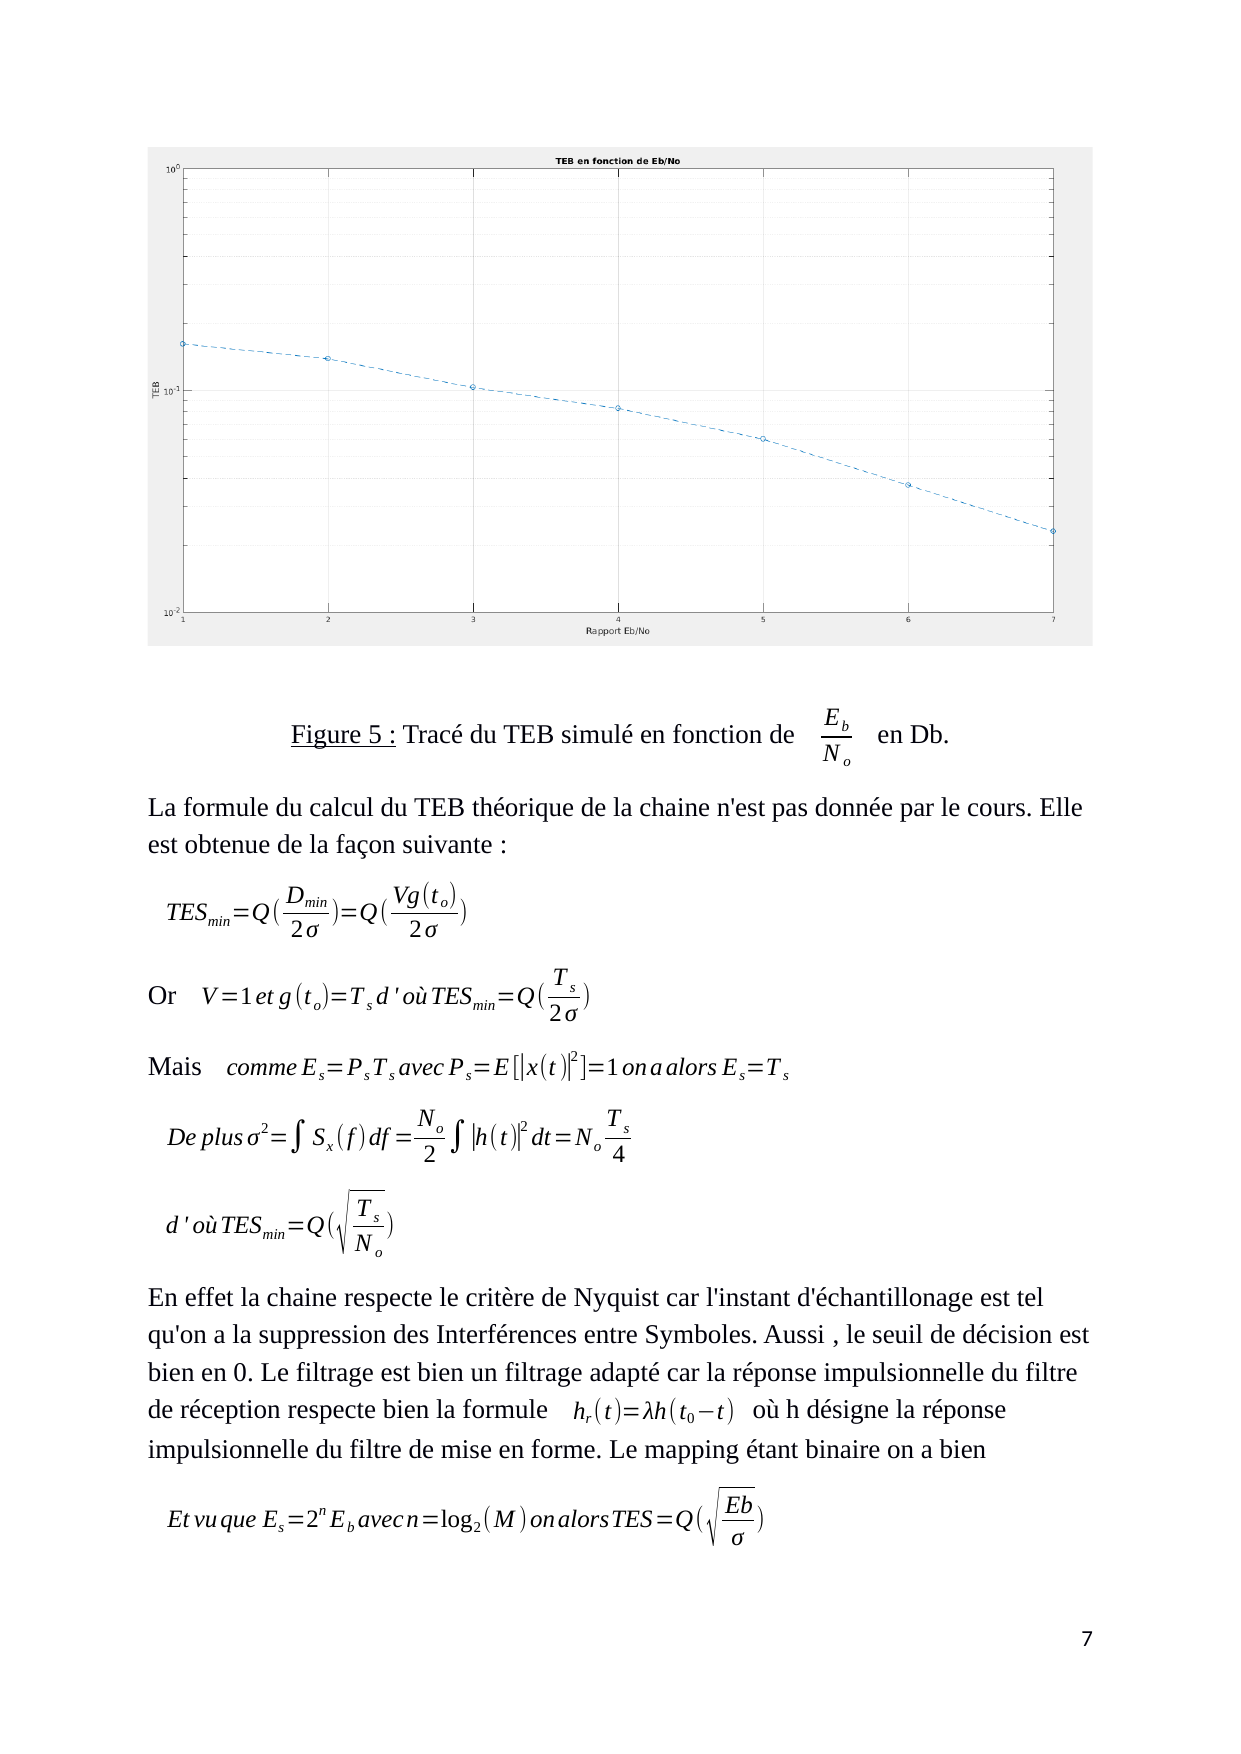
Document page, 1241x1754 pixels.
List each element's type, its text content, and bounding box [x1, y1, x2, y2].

text Mais [148, 1047, 1093, 1084]
picture [147, 147, 1093, 646]
text La formule du calcul du TEB théorique de la chaine n'est pas donnée par le cours. Elle est obtenue de la façon suivante : [148, 791, 1093, 859]
text Figure 5 : Tracé du TEB simulé en fonction de en Db. [148, 703, 1093, 770]
text Or [148, 964, 1093, 1027]
text En effet la chaine respecte le critère de Nyquist car l'instant d'échantillonage est tel qu'on a la suppression des Interférences entre Symboles. Aussi , le seuil de décision est bien en 0. Le filtrage est bien un filtrage adapté car la réponse impulsionnelle du filtre de réception respecte bien la formule où h désigne la réponse impulsionnelle du filtre de mise en forme. Le mapping étant binaire on a bien [148, 1281, 1093, 1465]
